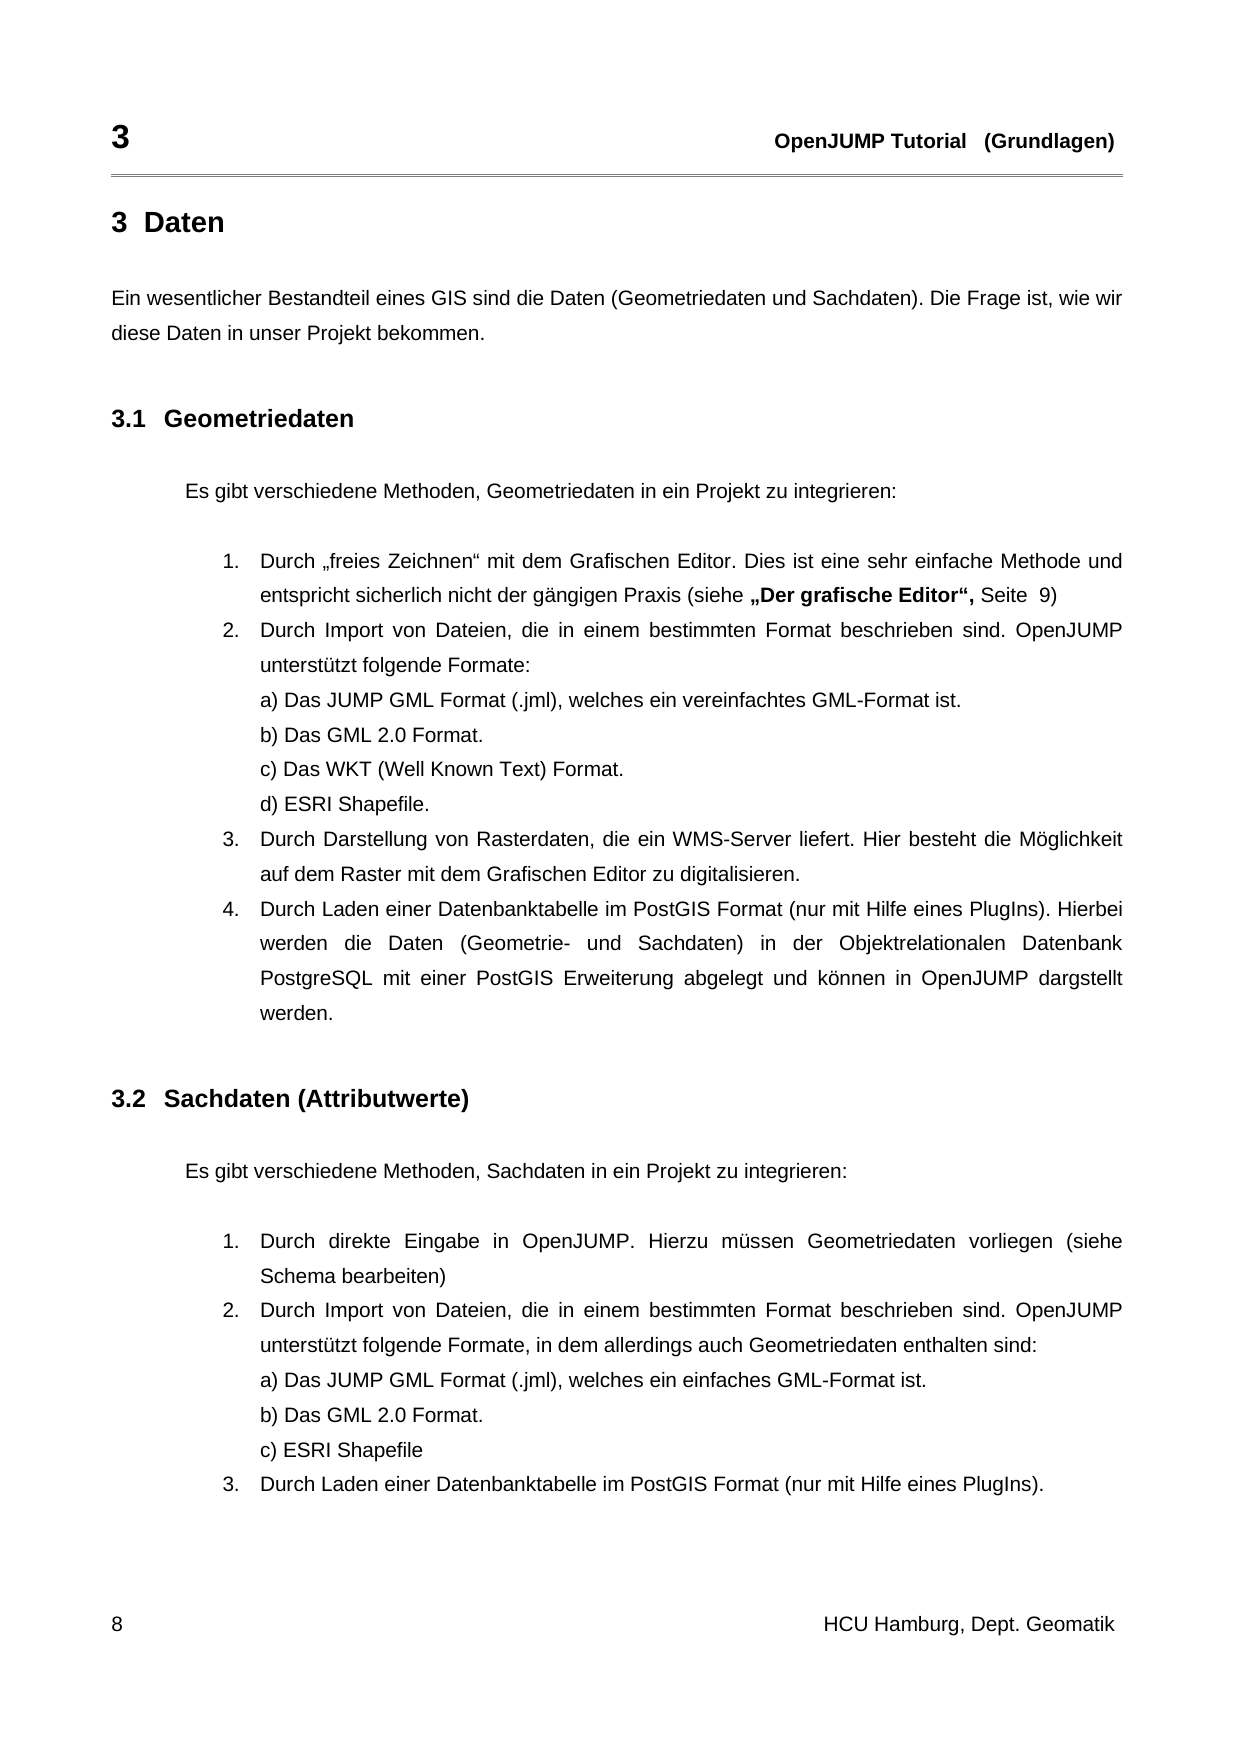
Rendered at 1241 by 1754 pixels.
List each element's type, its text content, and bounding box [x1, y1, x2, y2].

list Durch Darstellung von Rasterdaten, die ein WMS-Server liefert. Hier besteht die Möglichkeit auf dem Raster mit dem Grafischen Editor zu digitalisieren. [222, 828, 1123, 886]
text Es gibt verschiedene Methoden, Geometriedaten in ein Projekt zu integrieren: [111, 480, 1123, 503]
list Durch Laden einer Datenbanktabelle im PostGIS Format (nur mit Hilfe eines PlugIns). Hierbei werden die Daten (Geometrie- und Sachdaten) in der Objektrelationalen Datenbank PostgreSQL mit einer PostGIS Erweiterung abgelegt und können in OpenJUMP dargstellt werden. [222, 897, 1123, 1025]
list Durch „freies Zeichnen“ mit dem Grafischen Editor. Dies ist eine sehr einfache Methode und entspricht sicherlich nicht der gängigen Praxis (siehe „Der grafische Editor“, Seite 8) [222, 549, 1123, 607]
text Ein wesentlicher Bestandteil eines GIS sind die Daten (Geometriedaten und Sachdaten). Die Frage ist, wie wir diese Daten in unser Projekt bekommen. [111, 287, 1123, 344]
subtitle Daten [111, 206, 1123, 238]
subtitle Geometriedaten [111, 404, 1123, 432]
list Durch direkte Eingabe in OpenJUMP. Hierzu müssen Geometriedaten vorliegen (siehe Schema bearbeiten) [222, 1229, 1123, 1287]
list a) Das JUMP GML Format (.jml), welches ein vereinfachtes GML-Format ist. b) Das GML 2.0 Format. c) Das WKT (Well Known Text) Format. d) ESRI Shapefile. [222, 688, 1123, 816]
text Es gibt verschiedene Methoden, Sachdaten in ein Projekt zu integrieren: [111, 1160, 1123, 1183]
list Durch Laden einer Datenbanktabelle im PostGIS Format (nur mit Hilfe eines PlugIns). [222, 1473, 1123, 1496]
list Durch Import von Dateien, die in einem bestimmten Format beschrieben sind. OpenJUMP unterstützt folgende Formate: [222, 619, 1123, 677]
subtitle Sachdaten (Attributwerte) [111, 1084, 1123, 1113]
list Durch Import von Dateien, die in einem bestimmten Format beschrieben sind. OpenJUMP unterstützt folgende Formate, in dem allerdings auch Geometriedaten enthalten sind: a) Das JUMP GML Format (.jml), welches ein einfaches GML-Format ist. b) Das GML 2.0 Format. c) ESRI Shapefile [222, 1299, 1123, 1461]
